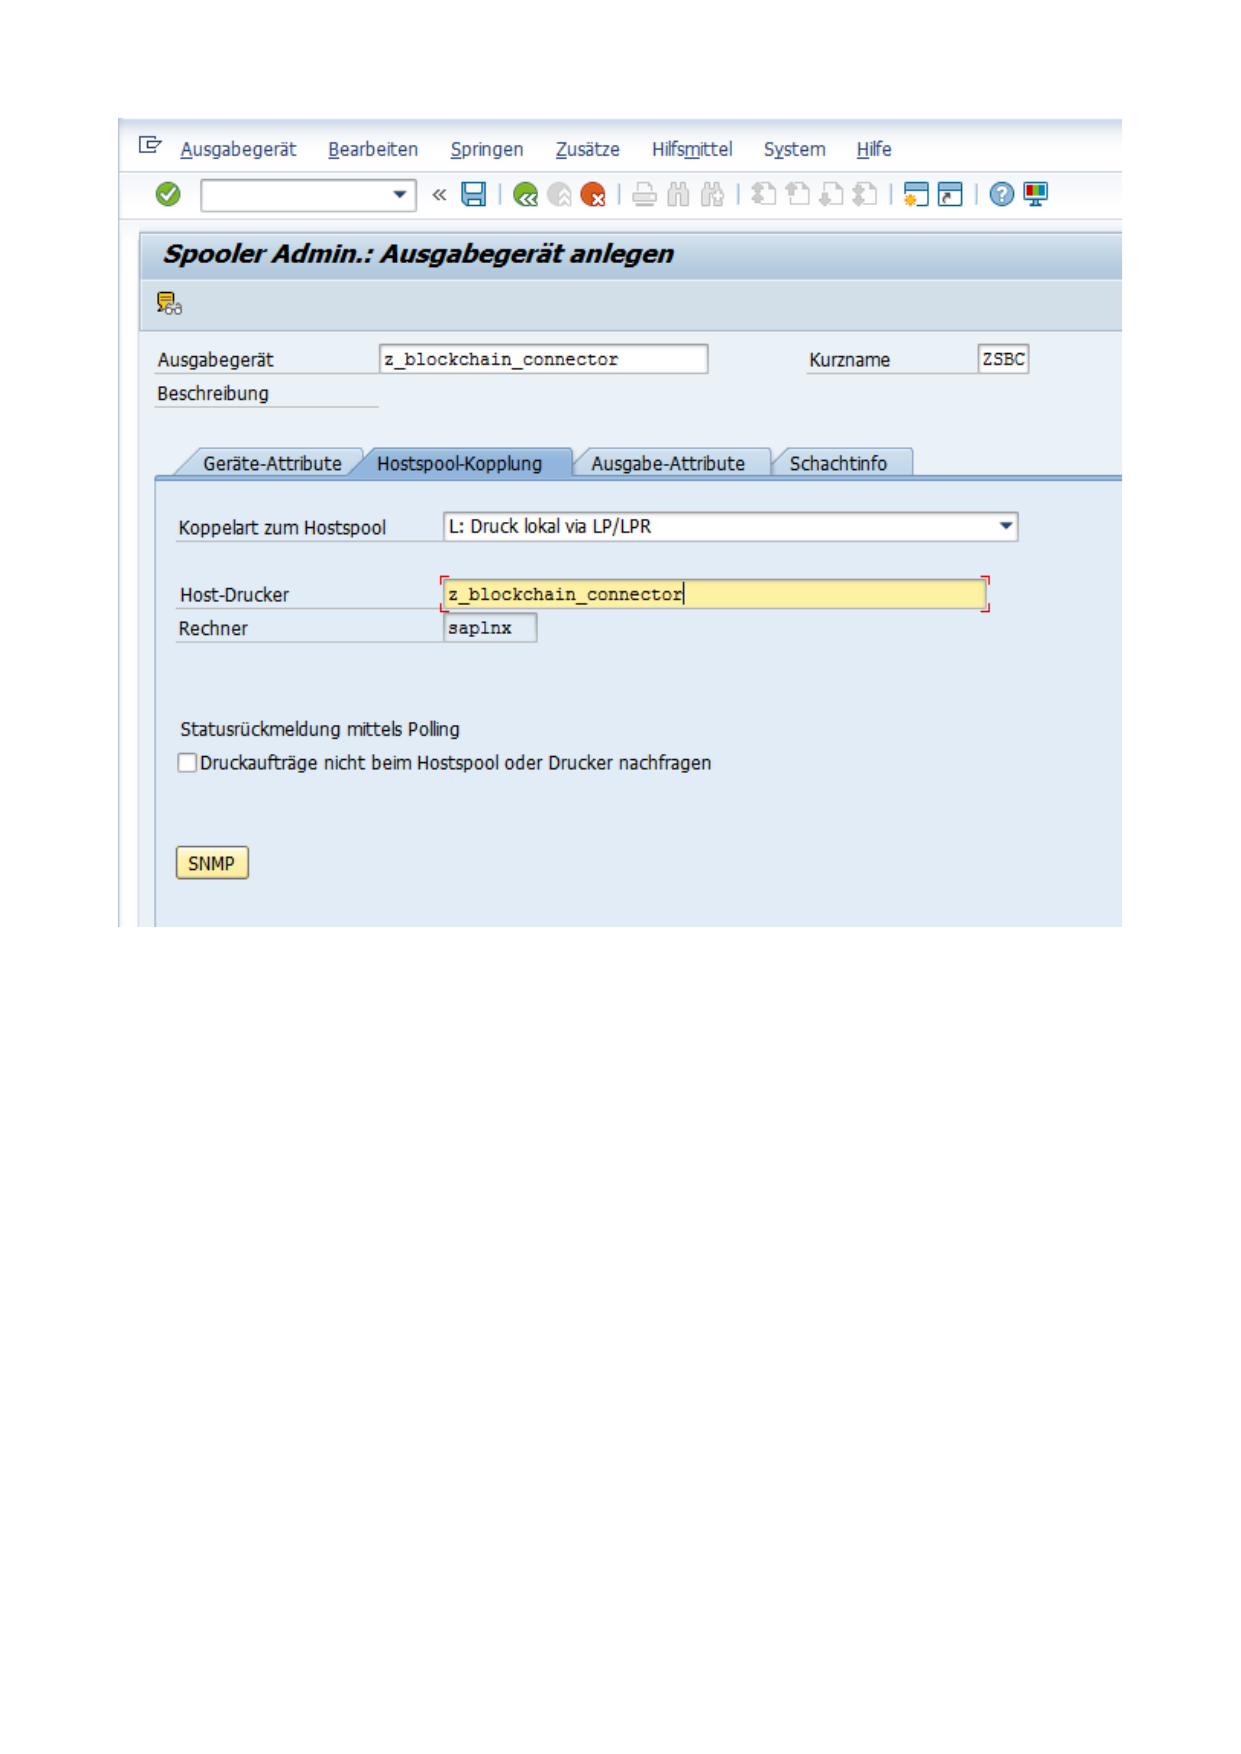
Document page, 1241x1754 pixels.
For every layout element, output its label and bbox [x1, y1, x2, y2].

picture [118, 118, 1123, 927]
